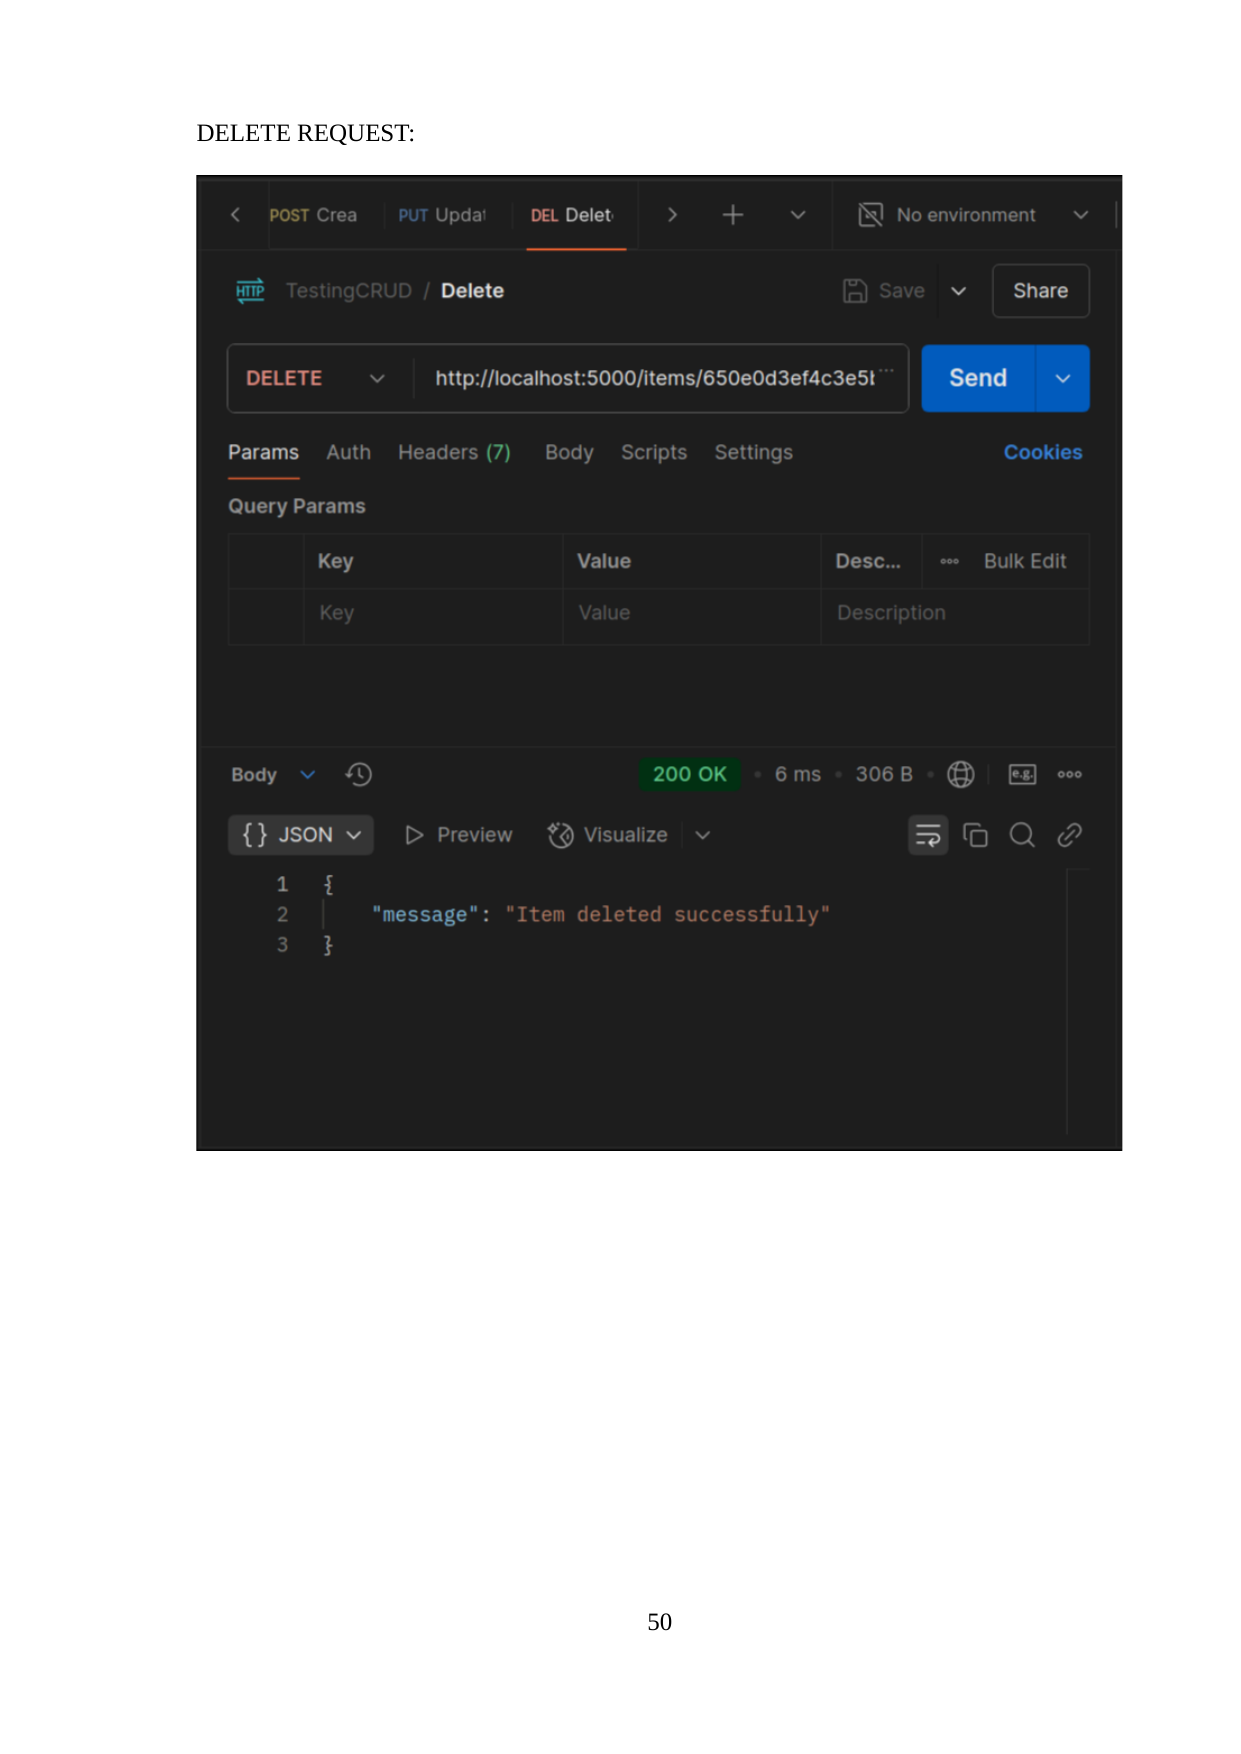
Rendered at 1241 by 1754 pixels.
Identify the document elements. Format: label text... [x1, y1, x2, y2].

picture [196, 175, 1123, 1151]
text DELETE REQUEST: [196, 118, 1122, 147]
